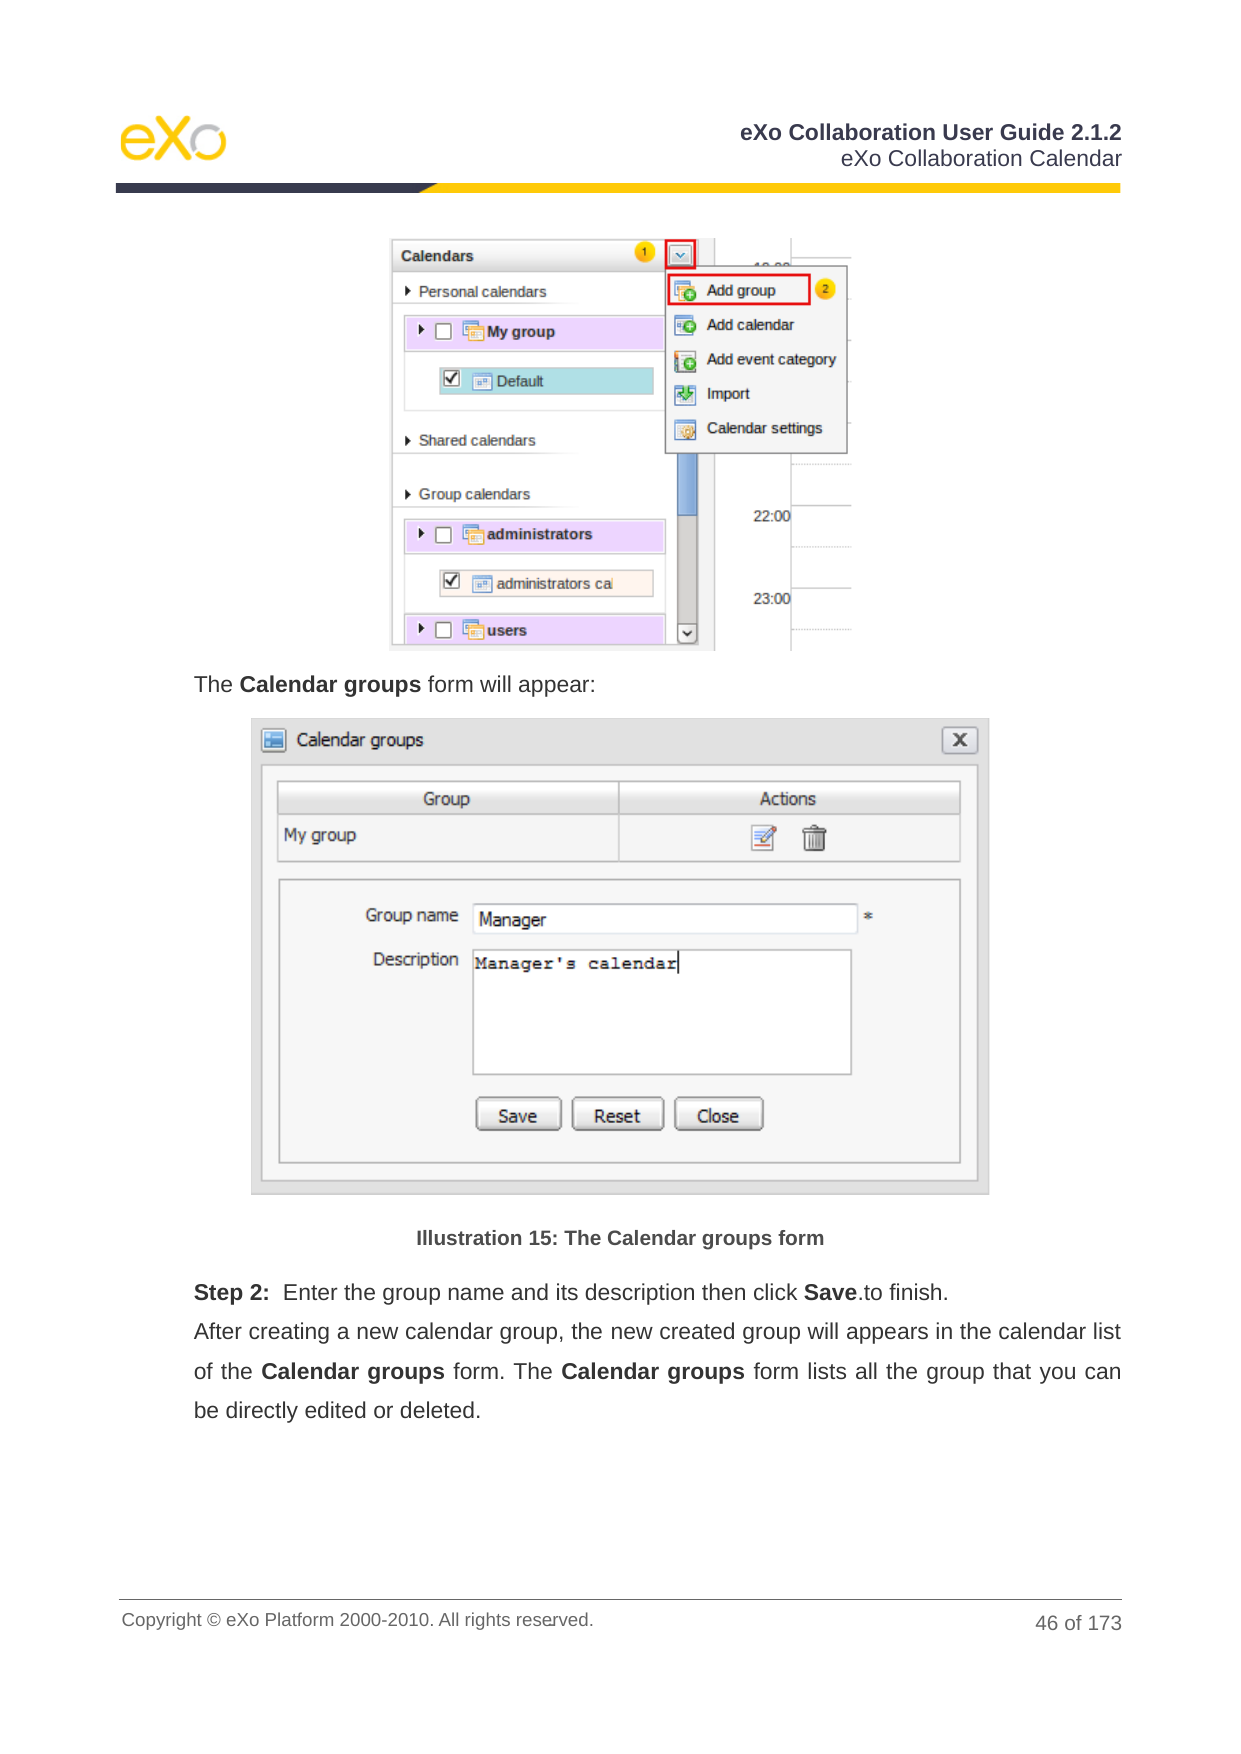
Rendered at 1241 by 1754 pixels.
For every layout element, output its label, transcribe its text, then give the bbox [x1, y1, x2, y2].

list Step 2: Enter the group name and its description then click Save.to finish. [156, 1279, 1122, 1305]
picture [389, 238, 852, 651]
picture [251, 718, 990, 1195]
list After creating a new calendar group, the new created group will appears in the calendar list of the Calendar groups form. The Calendar groups form lists all the group that you can be directly edited or deleted. [156, 1318, 1122, 1424]
list The Calendar groups form will appear: [156, 228, 1122, 697]
picture [115, 183, 1121, 193]
list Illustration 15: The Calendar groups form [219, 786, 1022, 1250]
picture [120, 115, 227, 161]
